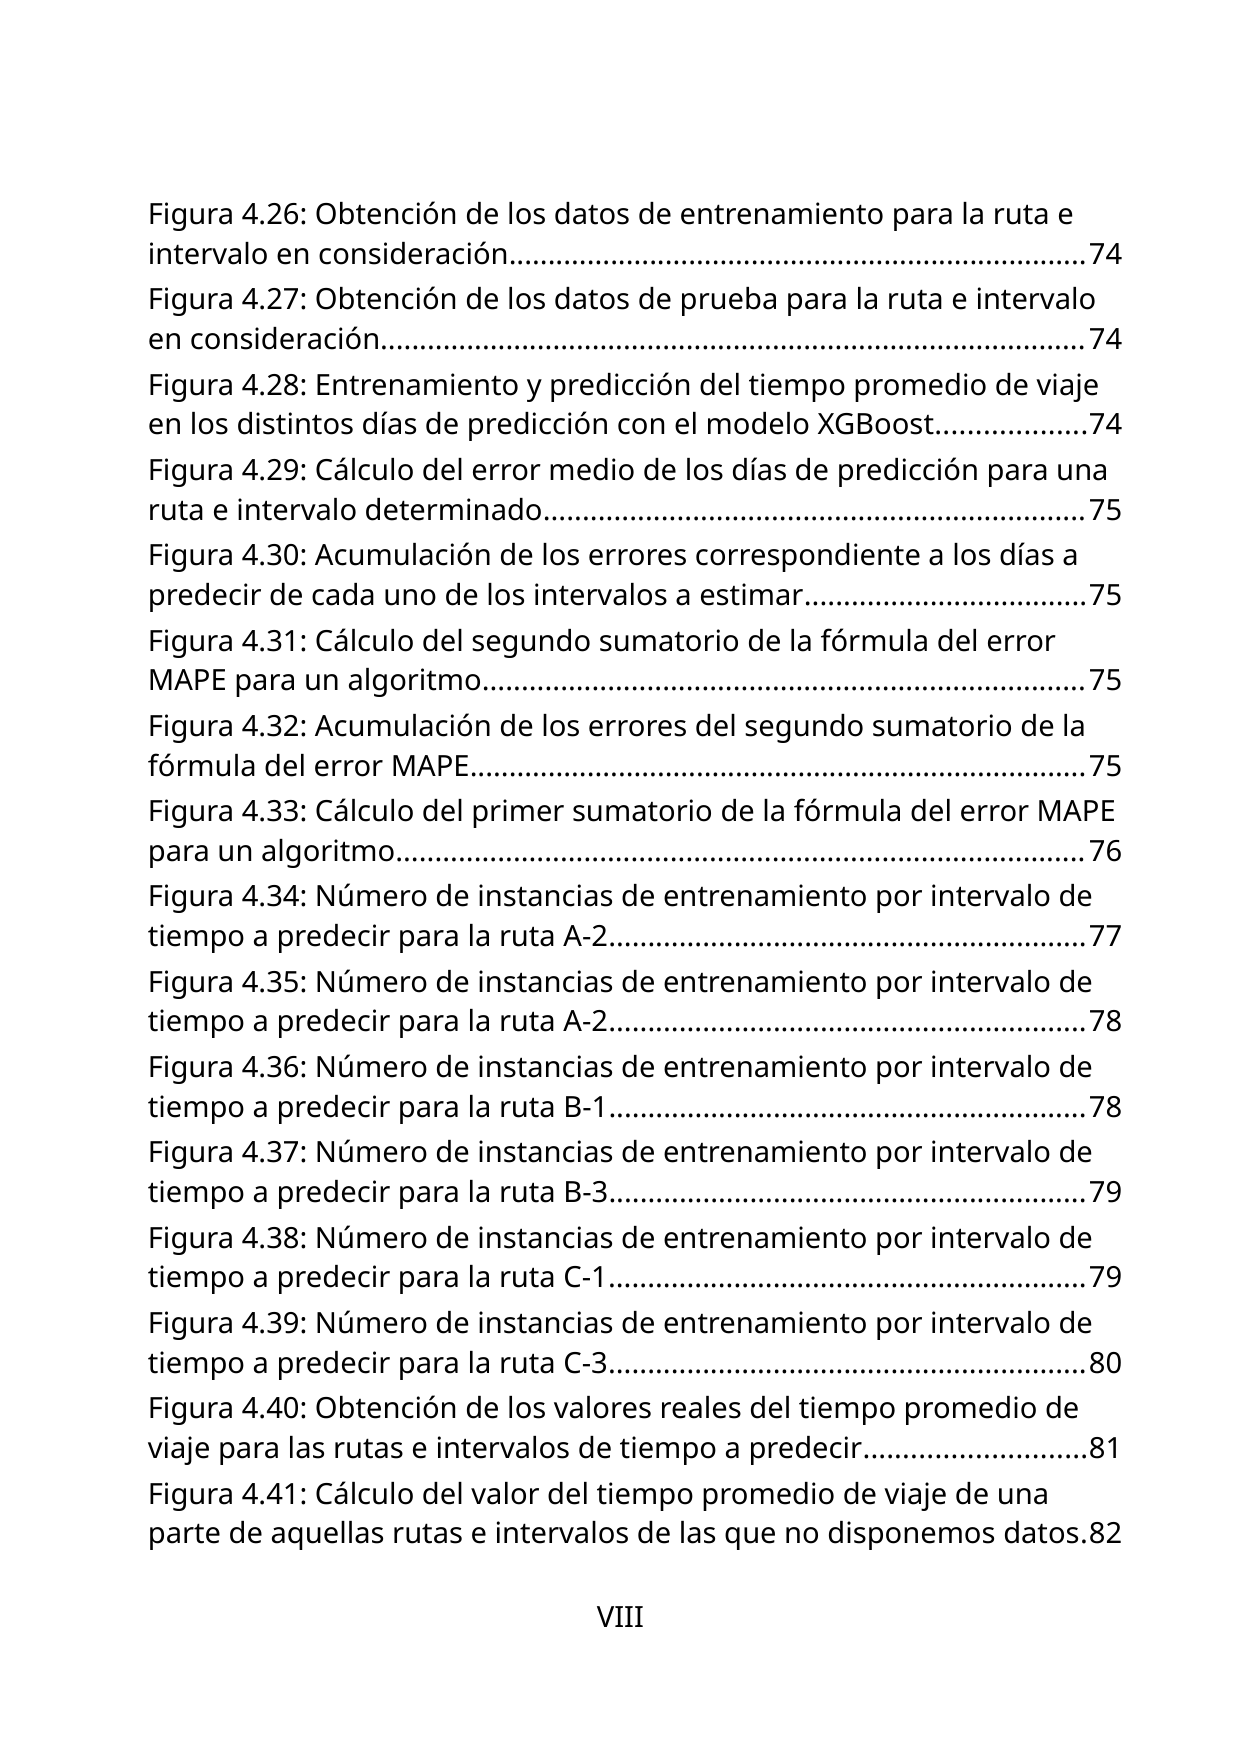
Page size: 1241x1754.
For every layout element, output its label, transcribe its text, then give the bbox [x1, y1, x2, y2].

text Figura 4.27: Obtención de los datos de prueba para la ruta e intervalo en consideración 74 [148, 278, 1122, 358]
text Figura 4.26: Obtención de los datos de entrenamiento para la ruta e intervalo en consideración 74 [148, 193, 1122, 273]
text Figura 4.41: Cálculo del valor del tiempo promedio de viaje de una parte de aquellas rutas e intervalos de las que no disponemos datos 82 [148, 1473, 1122, 1552]
text Figura 4.38: Número de instancias de entrenamiento por intervalo de tiempo a predecir para la ruta C-1 79 [148, 1217, 1122, 1296]
text Figura 4.37: Número de instancias de entrenamiento por intervalo de tiempo a predecir para la ruta B-3 79 [148, 1132, 1122, 1211]
text Figura 4.31: Cálculo del segundo sumatorio de la fórmula del error MAPE para un algoritmo 75 [148, 620, 1122, 699]
text Figura 4.34: Número de instancias de entrenamiento por intervalo de tiempo a predecir para la ruta A-2 77 [148, 876, 1122, 955]
text Figura 4.36: Número de instancias de entrenamiento por intervalo de tiempo a predecir para la ruta B-1 78 [148, 1046, 1122, 1126]
text Figura 4.39: Número de instancias de entrenamiento por intervalo de tiempo a predecir para la ruta C-3 80 [148, 1302, 1122, 1382]
text Figura 4.33: Cálculo del primer sumatorio de la fórmula del error MAPE para un algoritmo 76 [148, 790, 1122, 870]
text Figura 4.30: Acumulación de los errores correspondiente a los días a predecir de cada uno de los intervalos a estimar 75 [148, 534, 1122, 614]
text Figura 4.32: Acumulación de los errores del segundo sumatorio de la fórmula del error MAPE 75 [148, 705, 1122, 784]
text Figura 4.28: Entrenamiento y predicción del tiempo promedio de viaje en los distintos días de predicción con el modelo XGBoost 74 [148, 364, 1122, 443]
text Figura 4.35: Número de instancias de entrenamiento por intervalo de tiempo a predecir para la ruta A-2 78 [148, 961, 1122, 1040]
text Figura 4.29: Cálculo del error medio de los días de predicción para una ruta e intervalo determinado 75 [148, 449, 1122, 528]
text Figura 4.40: Obtención de los valores reales del tiempo promedio de viaje para las rutas e intervalos de tiempo a predecir 81 [148, 1388, 1122, 1467]
